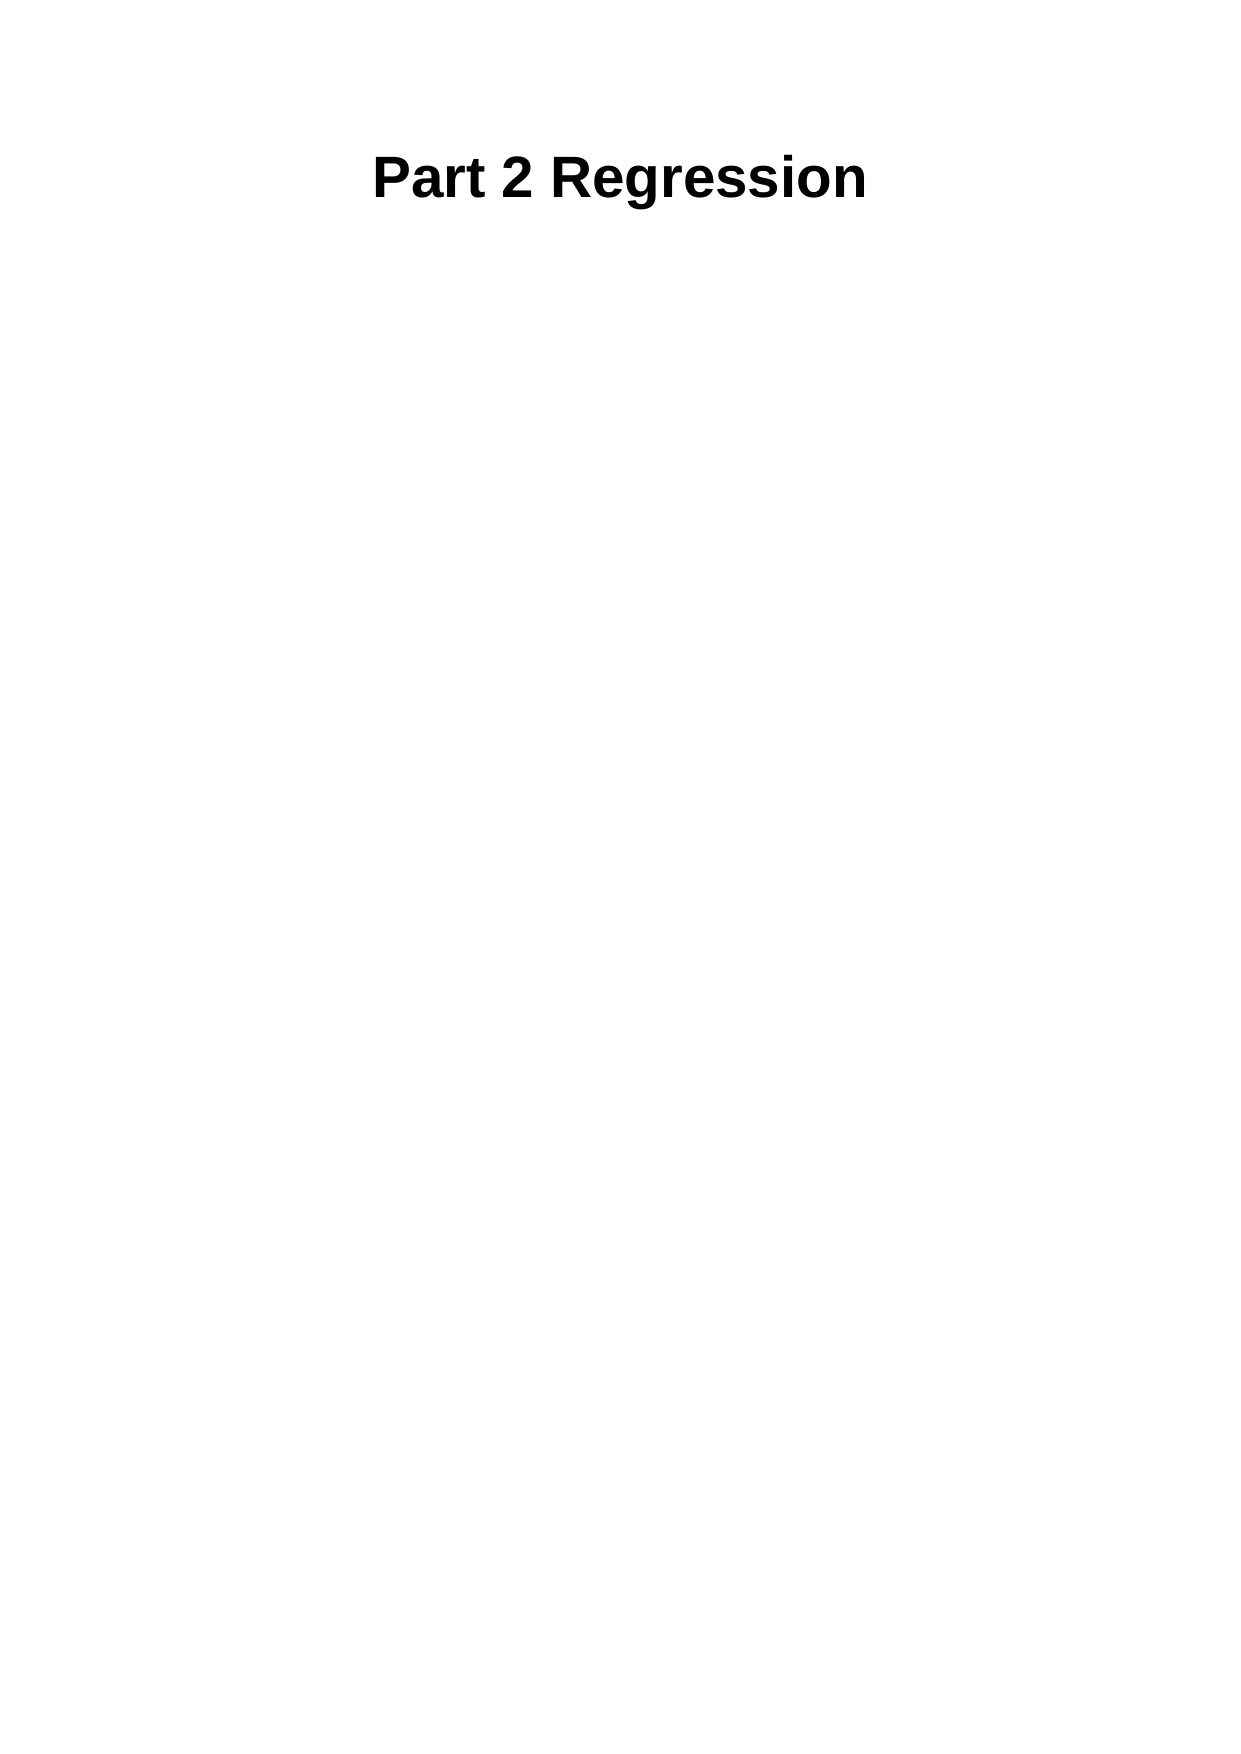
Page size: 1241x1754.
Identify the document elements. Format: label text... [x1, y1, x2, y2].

title Part 2 Regression [118, 143, 1122, 210]
